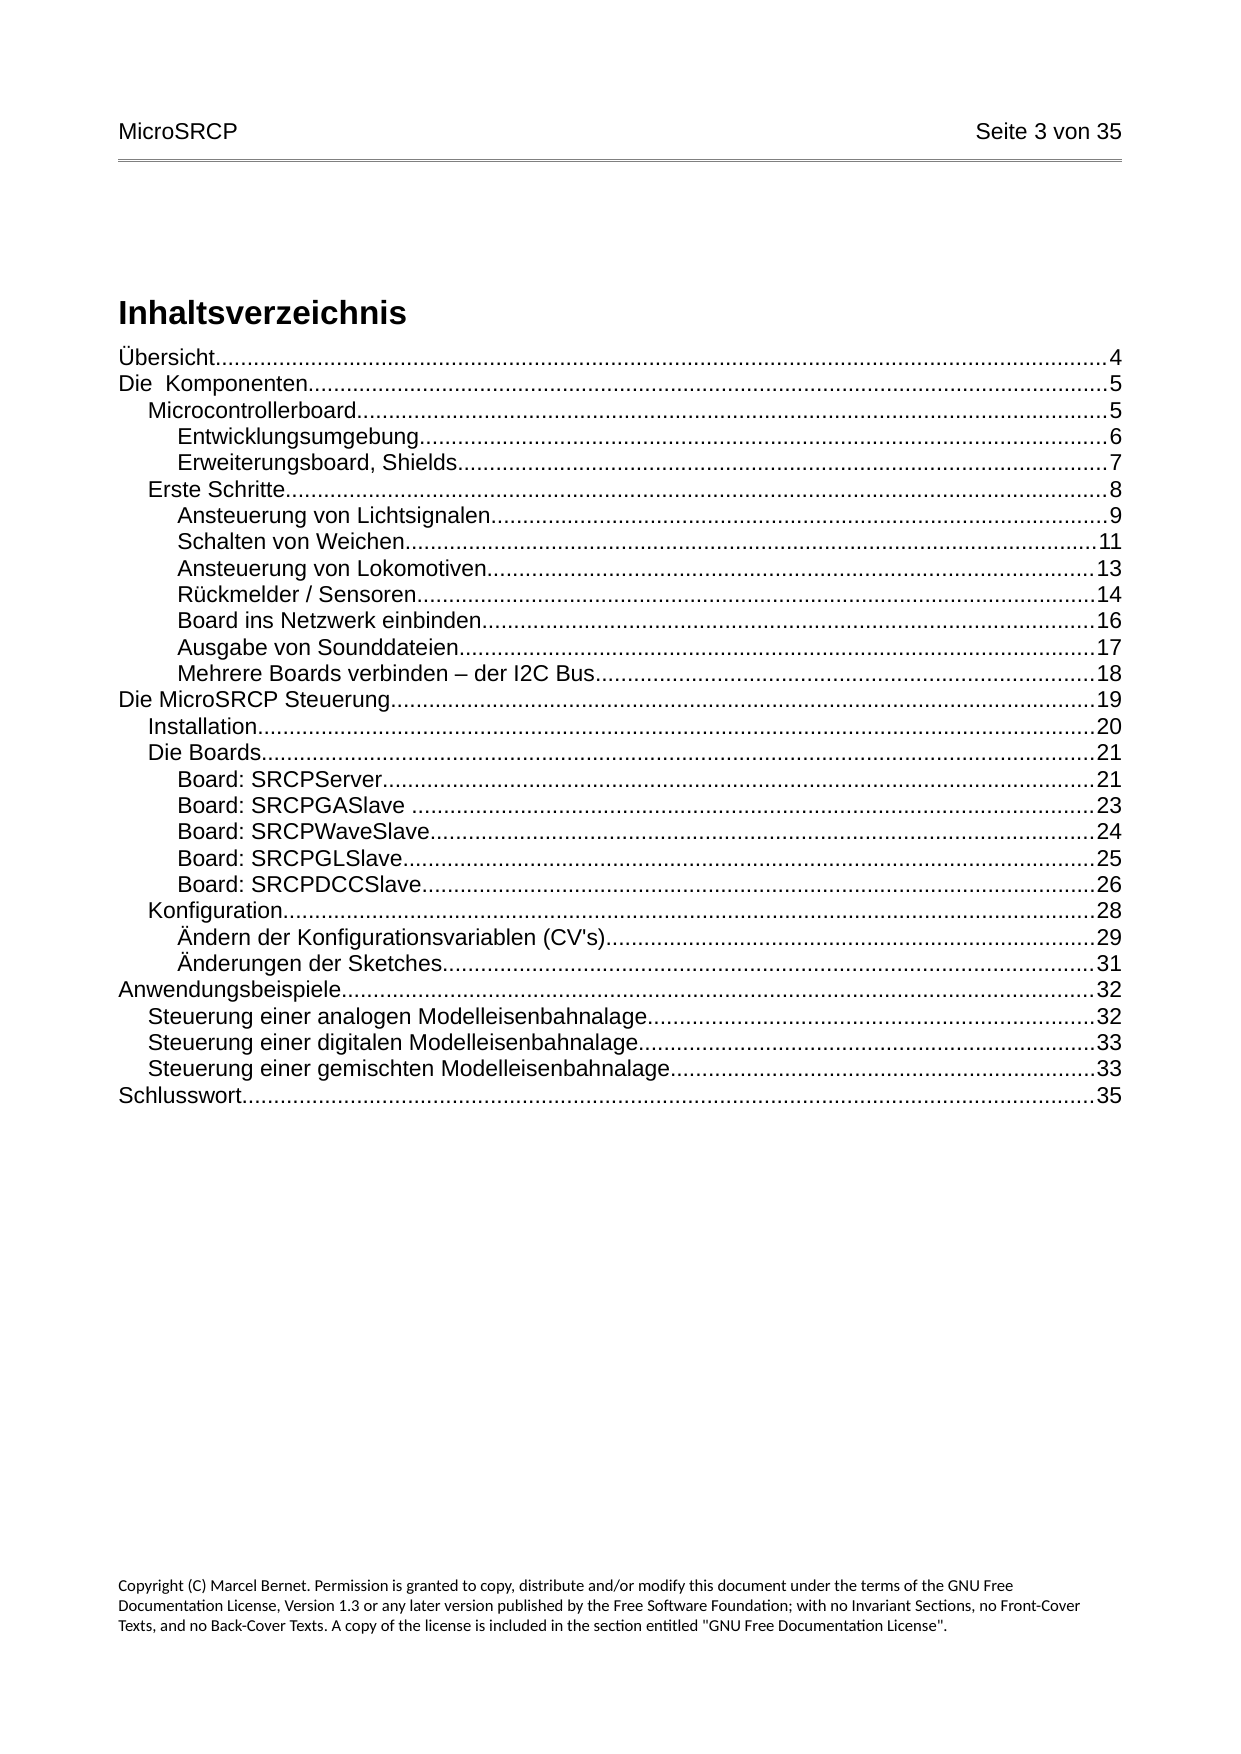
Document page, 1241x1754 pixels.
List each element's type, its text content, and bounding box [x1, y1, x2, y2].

text Erste Schritte 8 [148, 476, 1122, 502]
text Board: SRCPServer 21 [177, 766, 1122, 792]
text Ansteuerung von Lichtsignalen 9 [177, 502, 1122, 528]
subtitle Inhaltsverzeichnis [118, 293, 1122, 331]
text Steuerung einer gemischten Modelleisenbahnalage 33 [148, 1055, 1122, 1082]
text Erweiterungsboard, Shields 7 [177, 449, 1122, 476]
text Entwicklungsumgebung 6 [177, 423, 1122, 449]
text Die Komponenten 5 [118, 370, 1122, 397]
text Übersicht 4 [118, 344, 1122, 370]
text Steuerung einer digitalen Modelleisenbahnalage 33 [148, 1029, 1122, 1055]
text Rückmelder / Sensoren 14 [177, 581, 1122, 607]
text Änderungen der Sketches 31 [177, 950, 1122, 976]
text Board: SRCPWaveSlave 24 [177, 818, 1122, 844]
text Schalten von Weichen 11 [177, 528, 1122, 555]
text Konfiguration 28 [148, 897, 1122, 924]
text Installation 20 [148, 713, 1122, 739]
text Microcontrollerboard 5 [148, 397, 1122, 423]
text Die Boards 21 [148, 739, 1122, 766]
text Board: SRCPGLSlave 25 [177, 844, 1122, 871]
text Board: SRCPDCCSlave 26 [177, 871, 1122, 897]
text Ändern der Konfigurationsvariablen (CV's) 29 [177, 924, 1122, 950]
text Board: SRCPGASlave 23 [177, 792, 1122, 818]
text Die MicroSRCP Steuerung 19 [118, 686, 1122, 713]
text Ausgabe von Sounddateien 17 [177, 634, 1122, 660]
text Board ins Netzwerk einbinden 16 [177, 607, 1122, 634]
text Ansteuerung von Lokomotiven 13 [177, 555, 1122, 581]
text Mehrere Boards verbinden – der I2C Bus 18 [177, 660, 1122, 686]
text Steuerung einer analogen Modelleisenbahnalage 32 [148, 1003, 1122, 1029]
text Anwendungsbeispiele 32 [118, 976, 1122, 1003]
text Schlusswort 35 [118, 1082, 1122, 1108]
